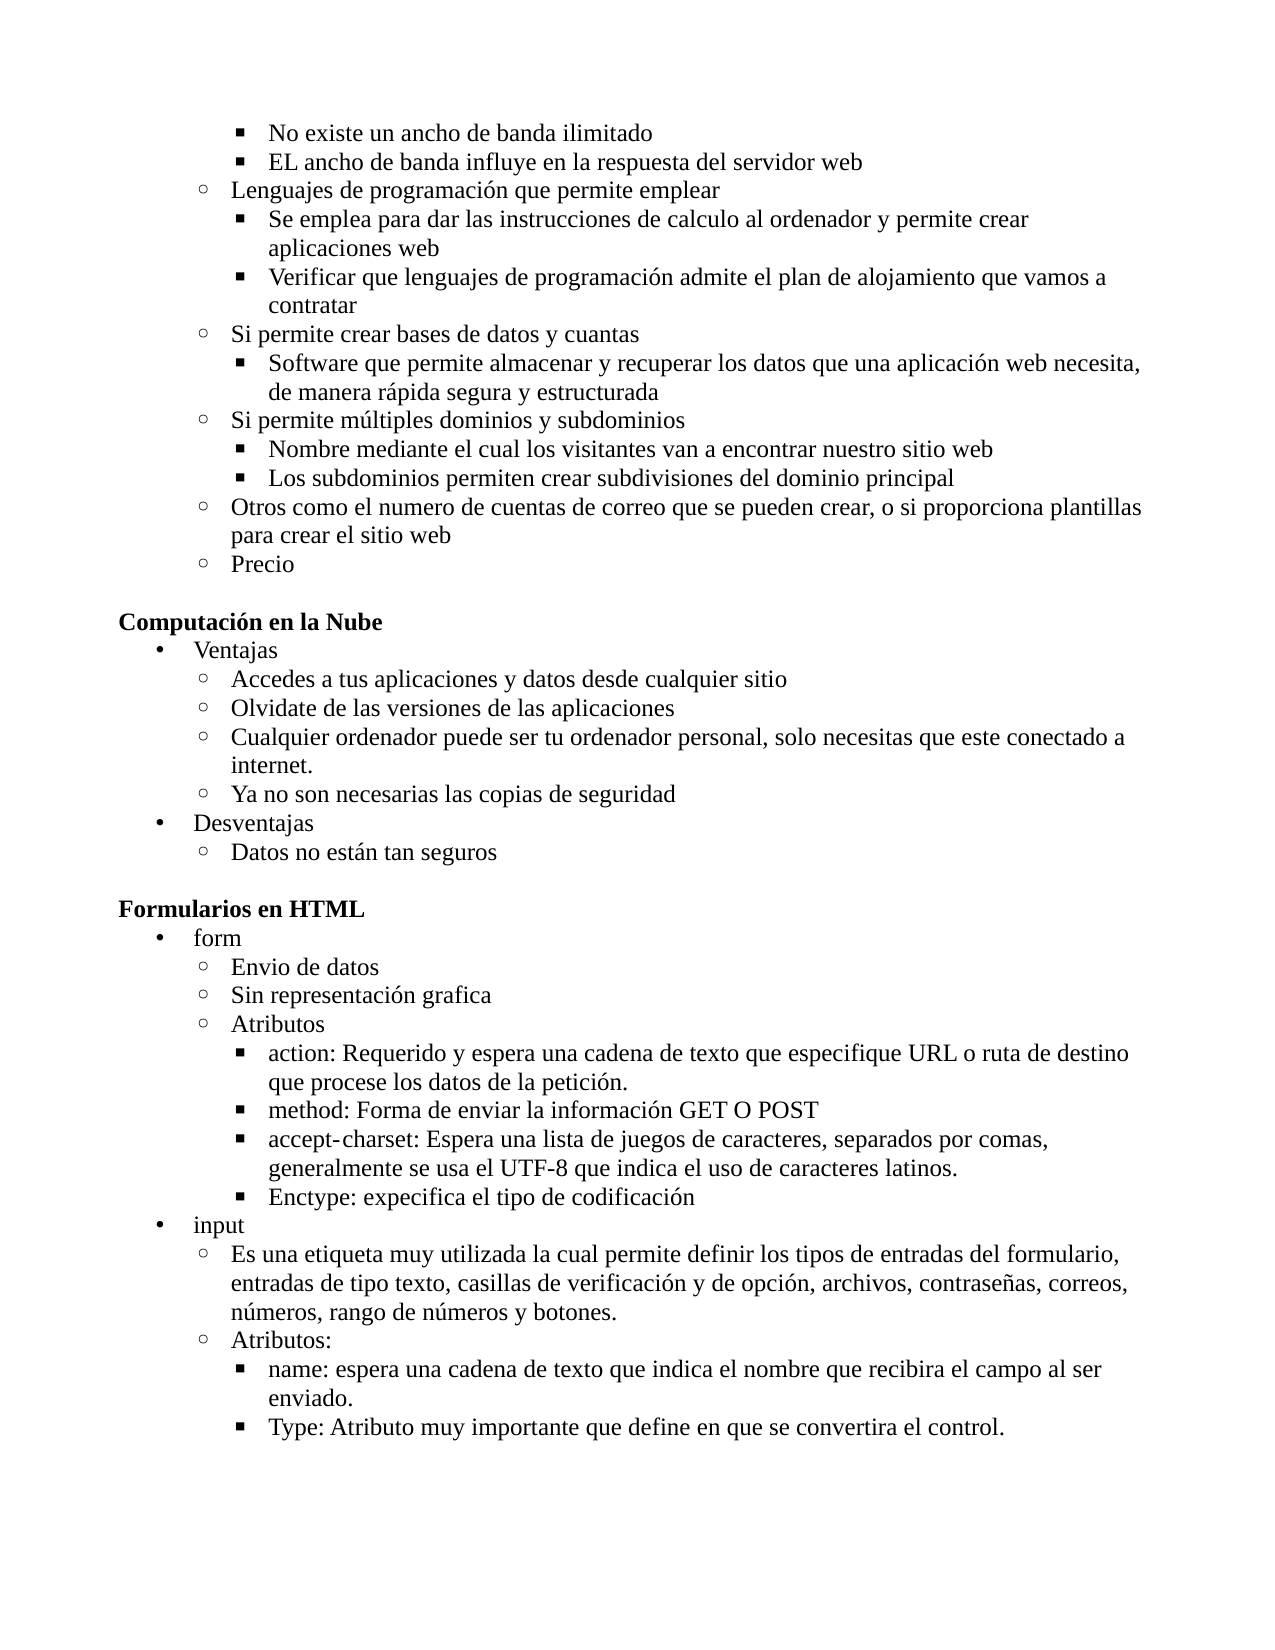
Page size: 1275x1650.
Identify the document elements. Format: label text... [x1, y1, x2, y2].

list Sin representación grafica [193, 981, 1157, 1009]
list Ventajas [156, 636, 1157, 664]
list Si permite crear bases de datos y cuantas [193, 319, 1157, 348]
list Verificar que lenguajes de programación admite el plan de alojamiento que vamos a contratar [231, 262, 1157, 319]
list form [156, 923, 1157, 952]
list Cualquier ordenador puede ser tu ordenador personal, solo necesitas que este conectado a internet. [193, 722, 1157, 779]
list Atributos: [193, 1326, 1157, 1354]
list EL ancho de banda influye en la respuesta del servidor web [231, 147, 1157, 176]
list Type: Atributo muy importante que define en que se convertira el control. [231, 1412, 1157, 1441]
list accept- charset: Espera una lista de juegos de caracteres, separados por comas, generalmente se usa el UTF-8 que indica el uso de caracteres latinos. [231, 1124, 1157, 1182]
list name: espera una cadena de texto que indica el nombre que recibira el campo al ser enviado. [231, 1354, 1157, 1412]
list Nombre mediante el cual los visitantes van a encontrar nuestro sitio web [231, 434, 1157, 463]
list Olvidate de las versiones de las aplicaciones [193, 693, 1157, 722]
list Se emplea para dar las instrucciones de calculo al ordenador y permite crear aplicaciones web [231, 204, 1157, 262]
text Formularios en HTML [118, 894, 1157, 923]
list Precio [193, 549, 1157, 578]
list Envio de datos [193, 952, 1157, 981]
list Lenguajes de programación que permite emplear [193, 176, 1157, 204]
list Datos no están tan seguros [193, 837, 1157, 866]
list Otros como el numero de cuentas de correo que se pueden crear, o si proporciona plantillas para crear el sitio web [193, 492, 1157, 549]
list action: Requerido y espera una cadena de texto que especifique URL o ruta de destino que procese los datos de la petición. [231, 1038, 1157, 1096]
list Enctype: expecifica el tipo de codificación [231, 1182, 1157, 1211]
list input [156, 1211, 1157, 1239]
list Atributos [193, 1009, 1157, 1038]
list No existe un ancho de banda ilimitado [231, 118, 1157, 147]
list Software que permite almacenar y recuperar los datos que una aplicación web necesita, de manera rápida segura y estructurada [231, 348, 1157, 406]
list method: Forma de enviar la información GET O POST [231, 1096, 1157, 1124]
list Si permite múltiples dominios y subdominios [193, 406, 1157, 434]
list Desventajas [156, 808, 1157, 837]
list Los subdominios permiten crear subdivisiones del dominio principal [231, 463, 1157, 492]
list Ya no son necesarias las copias de seguridad [193, 779, 1157, 808]
list Accedes a tus aplicaciones y datos desde cualquier sitio [193, 664, 1157, 693]
list Es una etiqueta muy utilizada la cual permite definir los tipos de entradas del formulario, entradas de tipo texto, casillas de verificación y de opción, archivos, contraseñas, correos, números, rango de números y botones. [193, 1239, 1157, 1326]
text Computación en la Nube [118, 607, 1157, 636]
